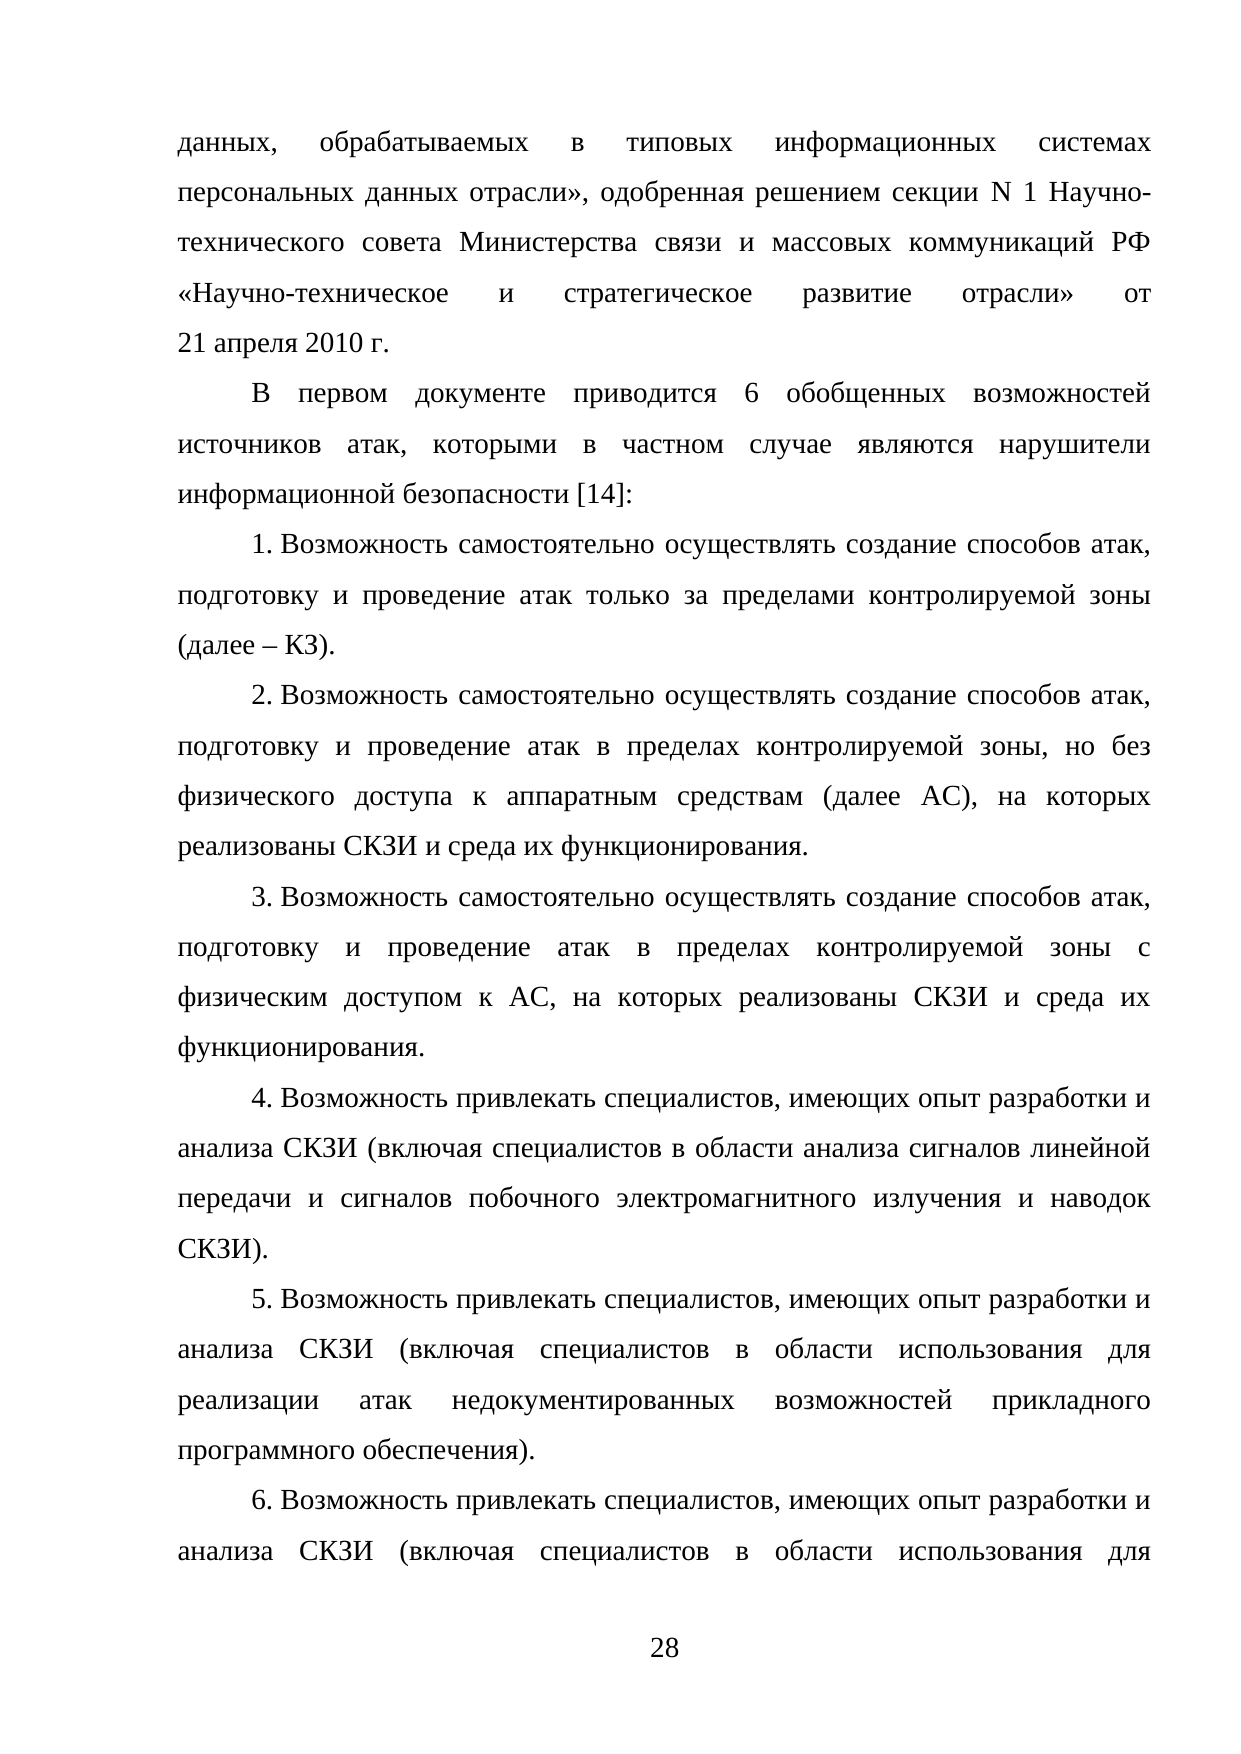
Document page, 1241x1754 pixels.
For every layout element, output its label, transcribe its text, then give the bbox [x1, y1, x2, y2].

list Возможность привлекать специалистов, имеющих опыт разработки и анализа СКЗИ (включая специалистов в области анализа сигналов линейной передачи и сигналов побочного электромагнитного излучения и наводок СКЗИ). [177, 1080, 1152, 1264]
list Возможность привлекать специалистов, имеющих опыт разработки и анализа СКЗИ (включая специалистов в области использования для реализации атак недокументированных возможностей прикладного программного обеспечения). [177, 1281, 1152, 1466]
list Возможность самостоятельно осуществлять создание способов атак, подготовку и проведение атак только за пределами контролируемой зоны (далее – КЗ). [177, 526, 1152, 661]
list Возможность самостоятельно осуществлять создание способов атак, подготовку и проведение атак в пределах контролируемой зоны с физическим доступом к АС, на которых реализованы СКЗИ и среда их функционирования. [177, 879, 1152, 1063]
list Возможность самостоятельно осуществлять создание способов атак, подготовку и проведение атак в пределах контролируемой зоны, но без физического доступа к аппаратным средствам (далее АС), на которых реализованы СКЗИ и среда их функционирования. [177, 677, 1152, 862]
list Возможность привлекать специалистов, имеющих опыт разработки и анализа СКЗИ (включая специалистов в области использования для [177, 1482, 1152, 1566]
text В первом документе приводится 6 обобщенных возможностей источников атак, которыми в частном случае являются нарушители информационной безопасности [14]: [177, 376, 1152, 510]
text данных, обрабатываемых в типовых информационных системах персональных данных отрасли», одобренная решением секции N 1 Научно-технического совета Министерства связи и массовых коммуникаций РФ «Научно-техническое и стратегическое развитие отрасли» от 21 апреля 2010 г. [177, 124, 1152, 359]
